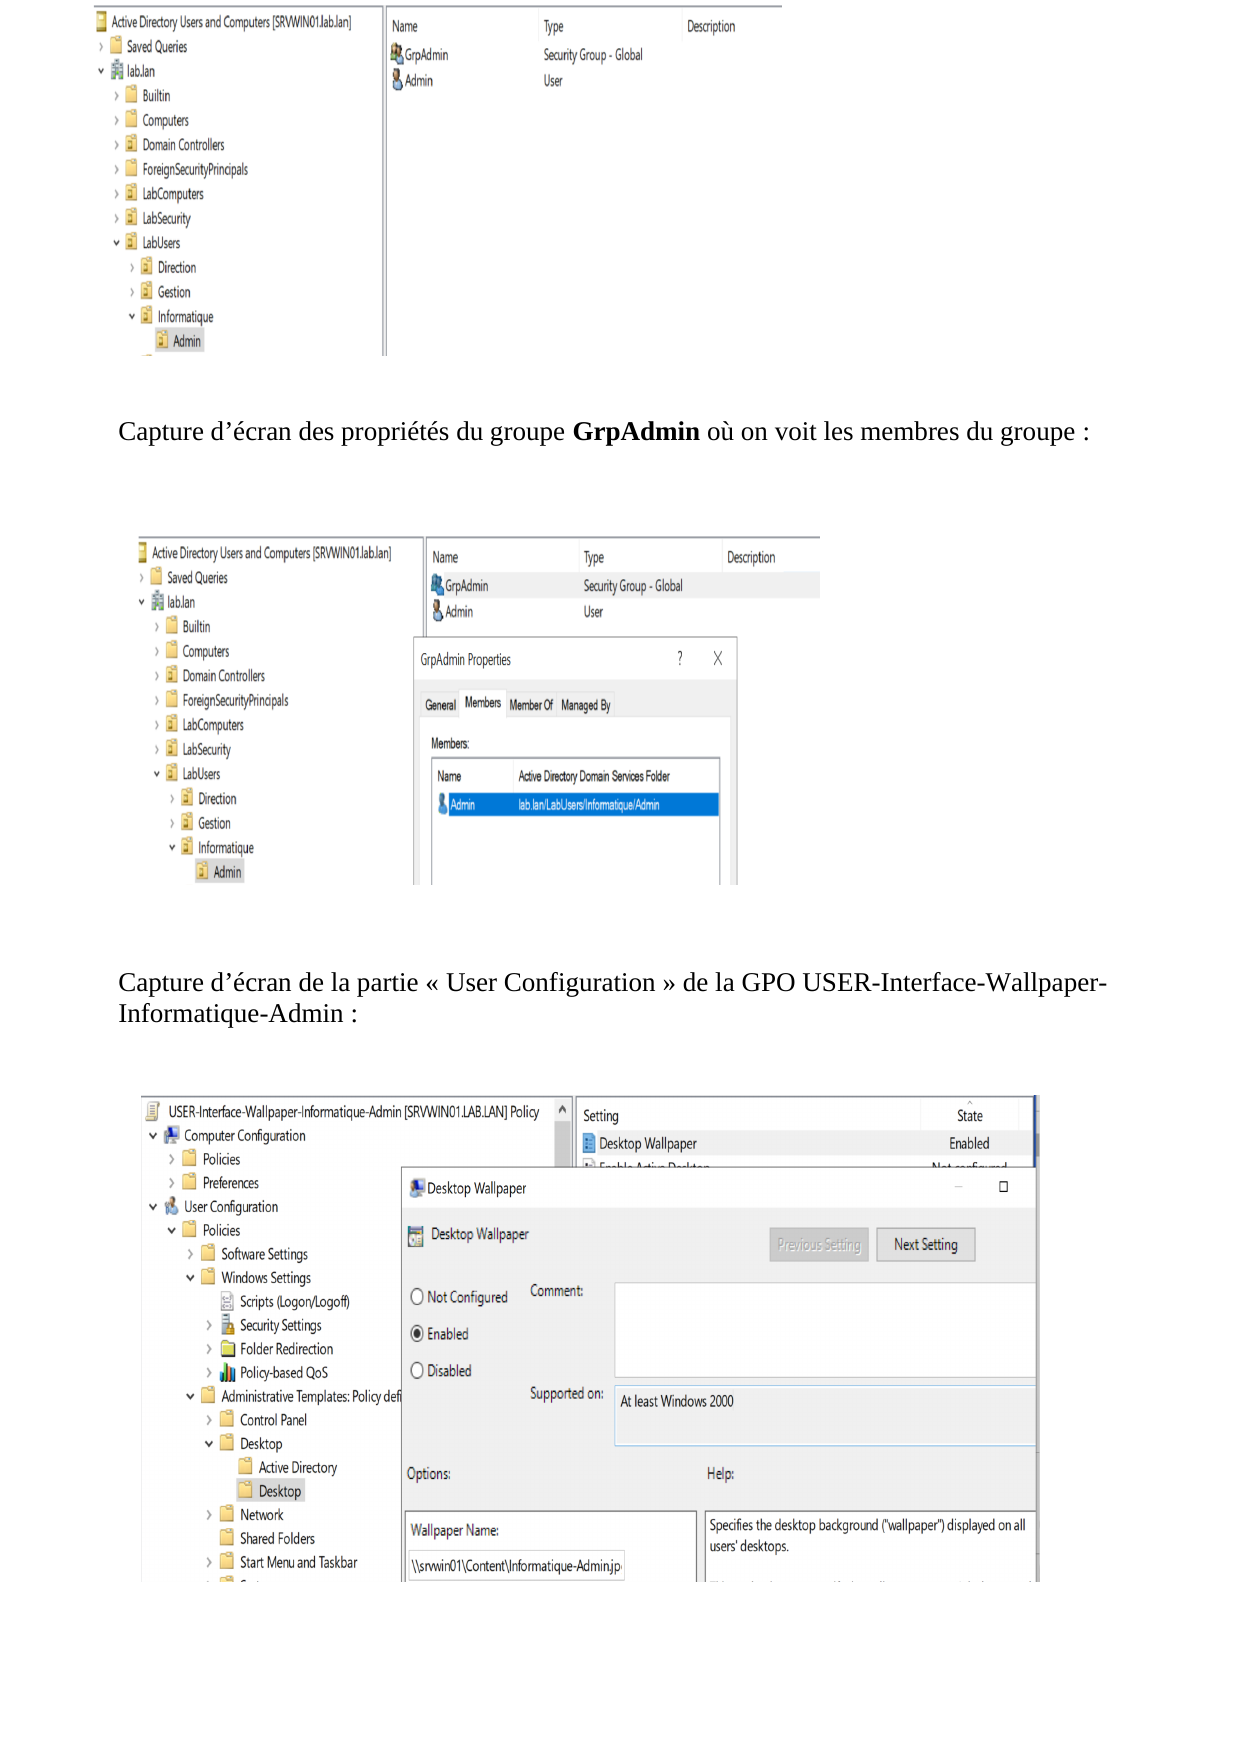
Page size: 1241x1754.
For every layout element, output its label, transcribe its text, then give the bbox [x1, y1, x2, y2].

picture [141, 1095, 1040, 1582]
picture [93, 5, 782, 356]
text Capture d’écran des propriétés du groupe GrpAdmin où on voit les membres du groupe : [118, 415, 1122, 446]
picture [138, 536, 820, 885]
text Capture d’écran de la partie « User Configuration » de la GPO USER-Interface-Wallpaper-Informatique-Admin : [118, 966, 1122, 1028]
